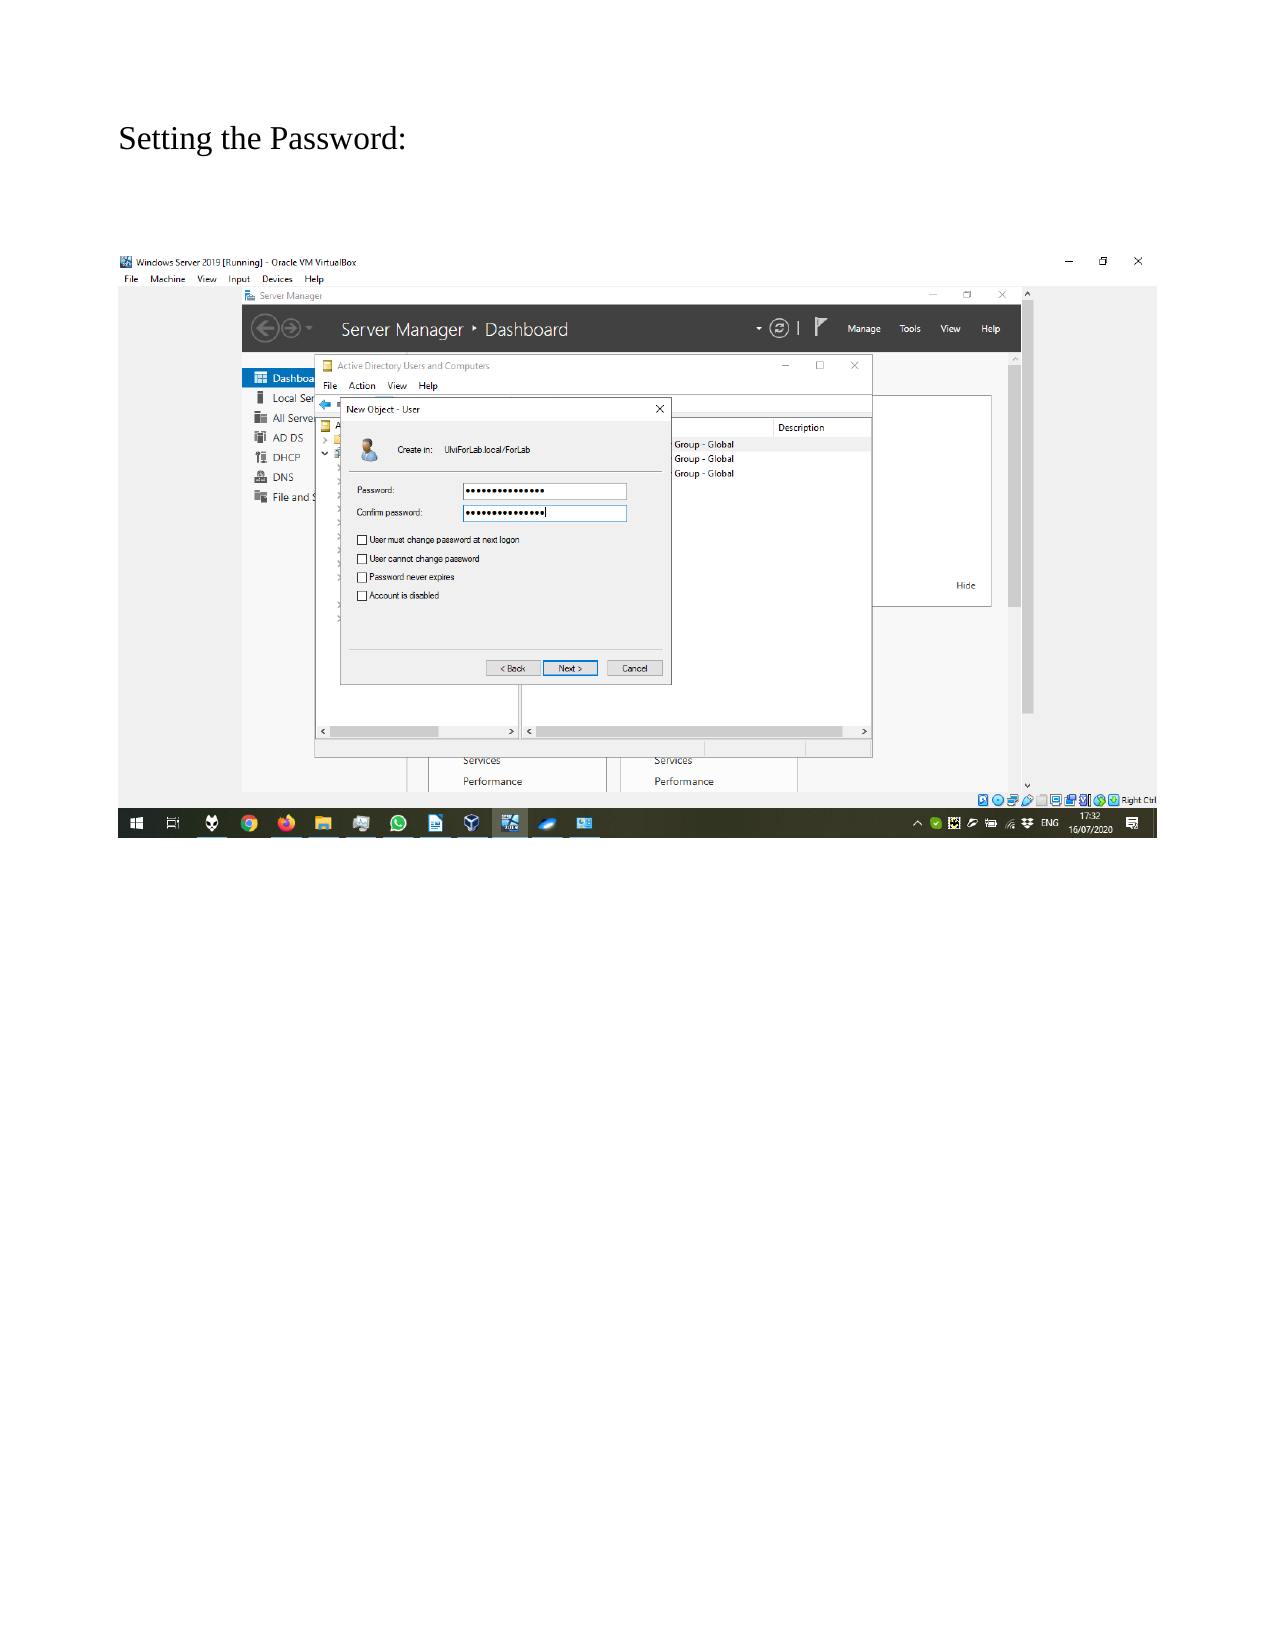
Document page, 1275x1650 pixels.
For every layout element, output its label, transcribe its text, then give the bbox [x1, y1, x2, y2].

text Setting the Password: [118, 118, 1157, 156]
picture [118, 253, 1157, 838]
